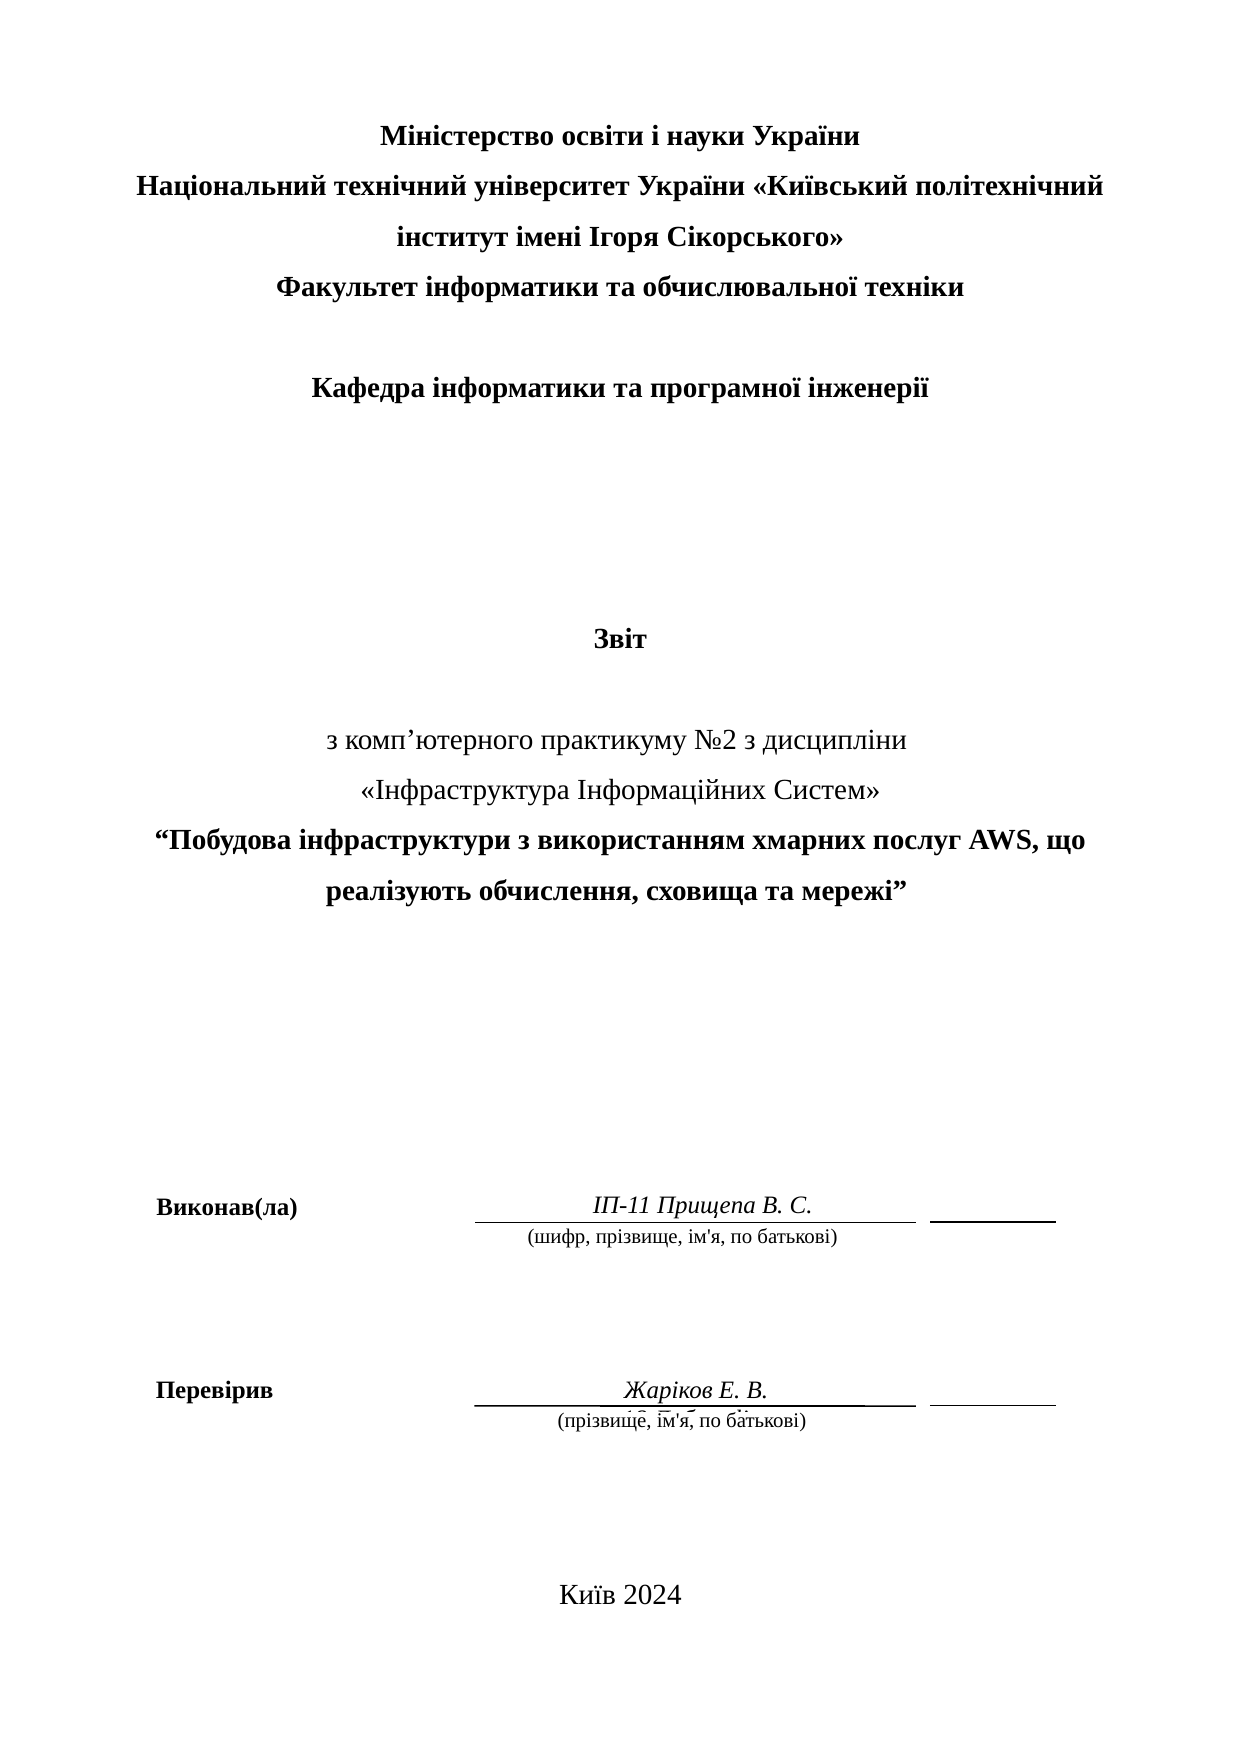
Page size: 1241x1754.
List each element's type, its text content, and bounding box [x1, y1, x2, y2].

text Виконав(ла) [156, 1192, 456, 1221]
text -18 Лаб on-line. [479, 1404, 915, 1412]
text Звіт [118, 621, 1122, 655]
text Жаріков Е. В. [479, 1375, 915, 1404]
text «Інфраструктура Інформаційних Систем» [118, 772, 1122, 806]
text Кафедра інформатики та програмної інженерії [118, 370, 1122, 403]
text “Побудова інфраструктури з використанням хмарних послуг AWS, що реалізують обчислення, сховища та мережі” [118, 822, 1122, 906]
text Перевірив [156, 1375, 456, 1404]
text Київ 2024 [118, 1577, 1122, 1611]
text з комп’ютерного практикуму №2 з дисципліни [118, 722, 1122, 755]
text Факультет інформатики та обчислювальної техніки [118, 269, 1122, 303]
text (шифр, прізвище, ім'я, по батькові) [494, 1224, 871, 1248]
text ІП-11 Прищепа В. С. [385, 1190, 1022, 1218]
text Міністерство освіти і науки України [118, 118, 1122, 152]
text Національний технічний університет України «Київський політехнічний інститут імені Ігоря Сікорського» [118, 168, 1122, 252]
text (прізвище, ім'я, по батькові) [493, 1408, 870, 1432]
